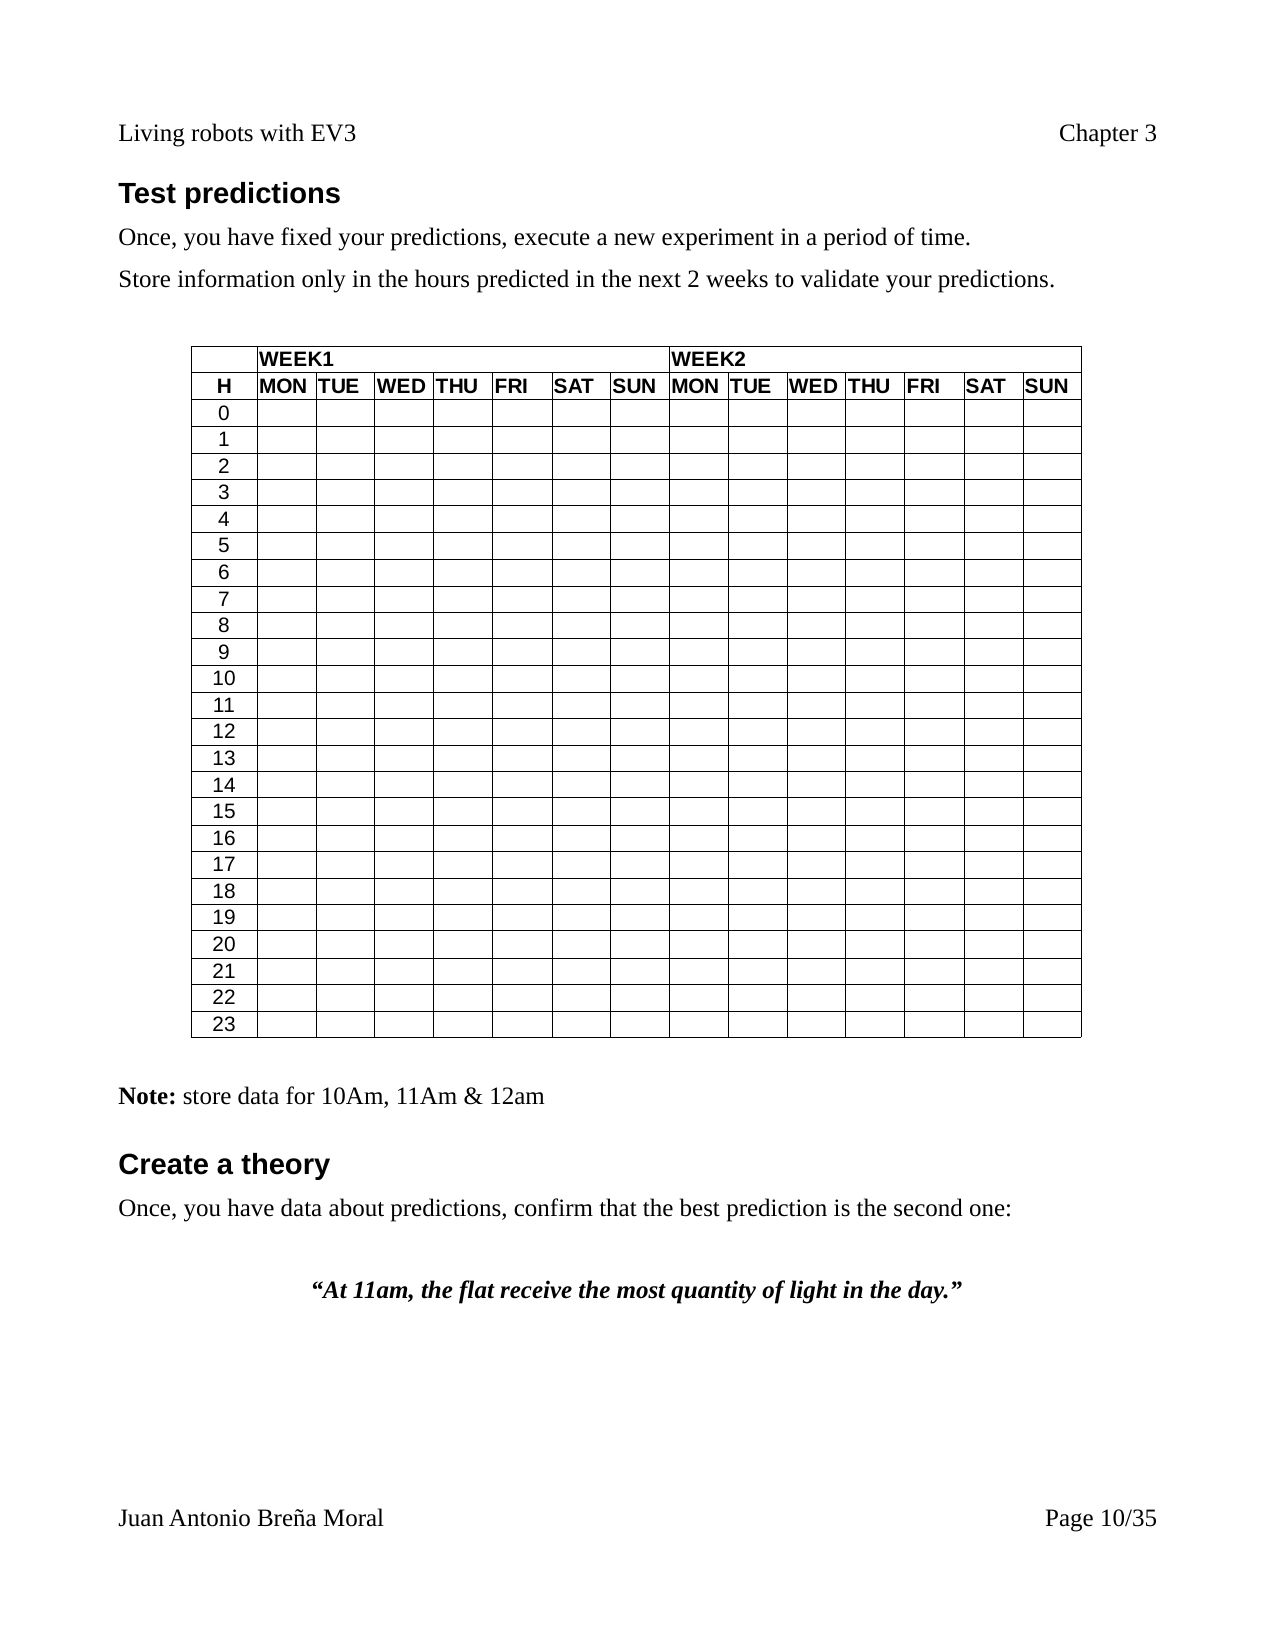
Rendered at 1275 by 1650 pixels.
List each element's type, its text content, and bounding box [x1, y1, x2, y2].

text “At 11am, the flat receive the most quantity of light in the day.” [118, 1276, 1157, 1304]
text Note: store data for 10Am, 11Am & 12am [118, 1081, 1157, 1109]
subtitle Test predictions [118, 176, 1157, 210]
text Once, you have fixed your predictions, execute a new experiment in a period of time. [118, 222, 1157, 251]
text Once, you have data about predictions, confirm that the best prediction is the second one: [118, 1193, 1157, 1222]
subtitle Create a theory [118, 1147, 1157, 1181]
text Store information only in the hours predicted in the next 2 weeks to validate your predictions. [118, 264, 1157, 292]
